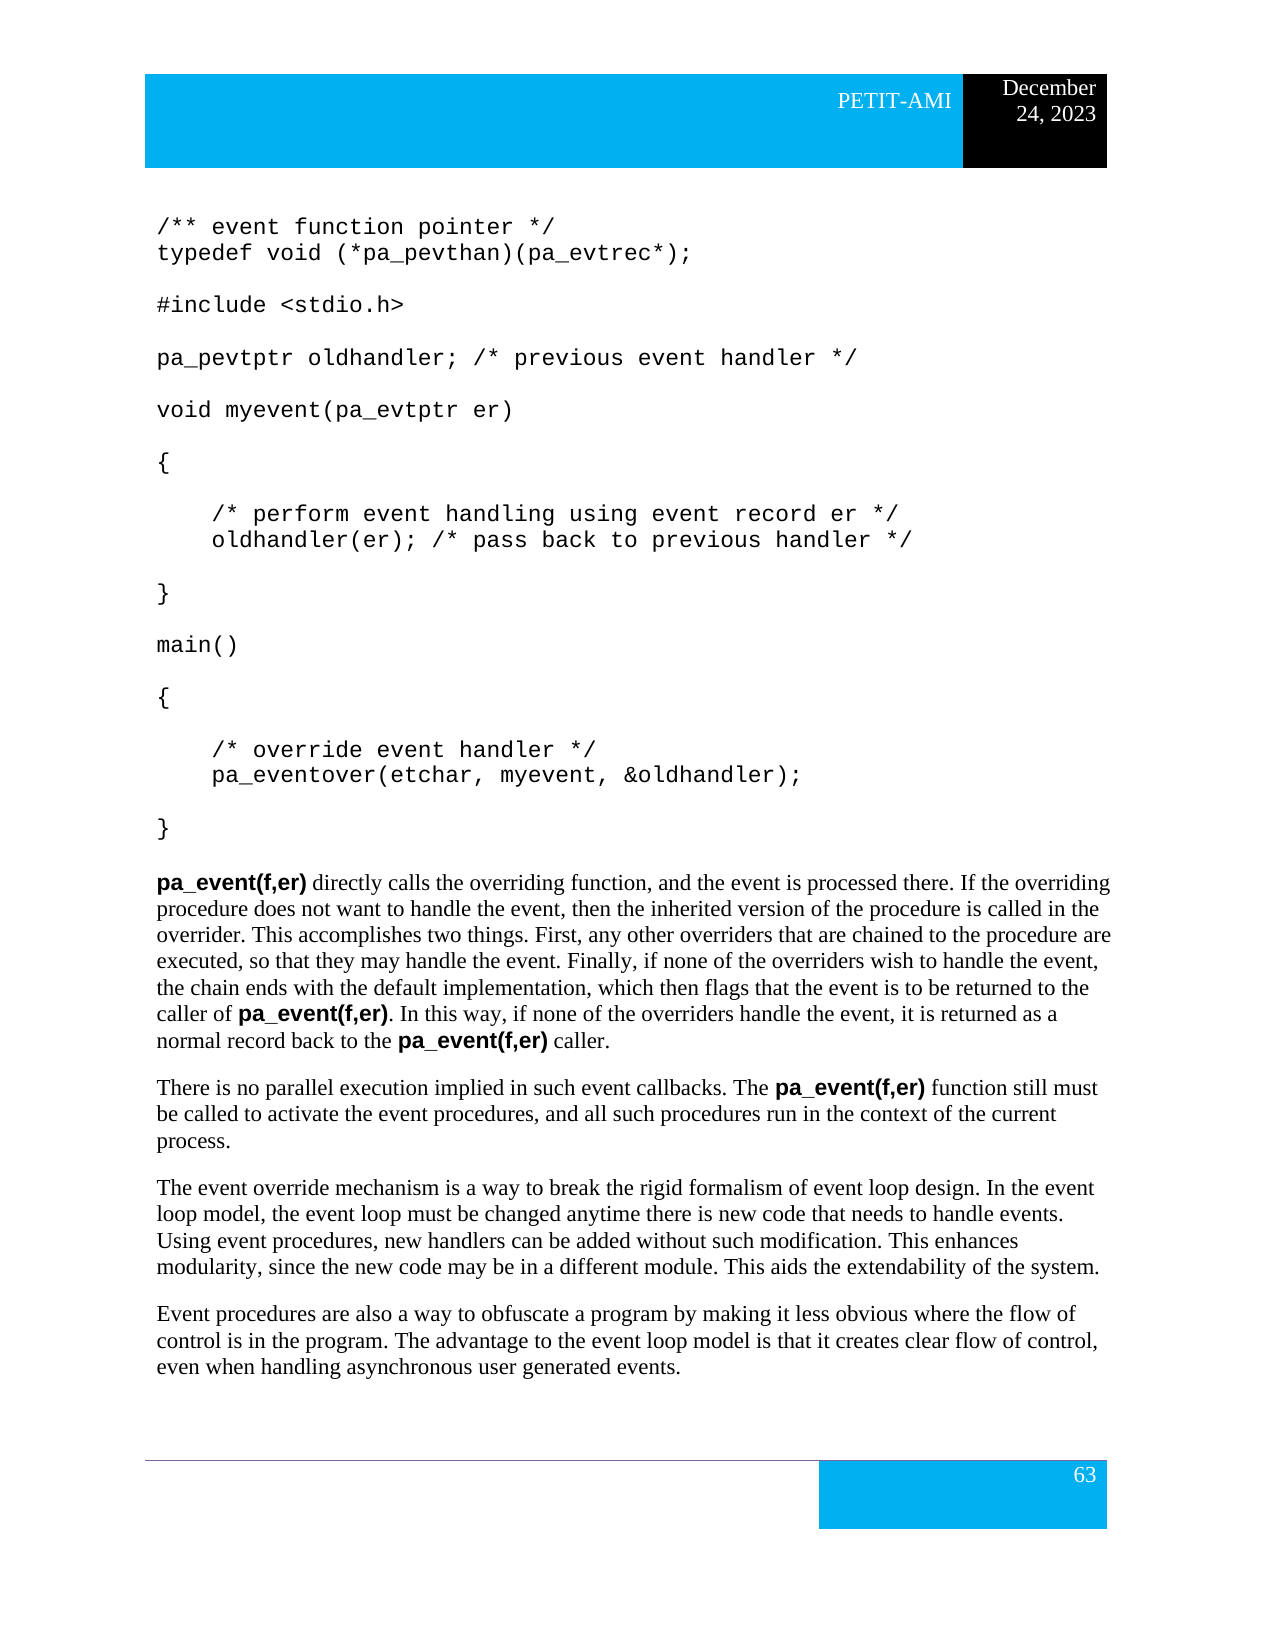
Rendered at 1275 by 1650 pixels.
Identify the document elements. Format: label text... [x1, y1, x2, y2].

text The event override mechanism is a way to break the rigid formalism of event loop design. In the event loop model, the event loop must be changed anytime there is new code that needs to handle events. Using event procedures, new handlers can be added without such modification. This enhances modularity, since the new code may be in a different module. This aids the extendability of the system. [156, 1174, 1118, 1279]
text oldhandler(er); /* pass back to previous handler */ [156, 529, 1118, 555]
text /* perform event handling using event record er */ [156, 503, 1118, 529]
text pa_event(f,er) directly calls the overriding function, and the event is processed there. If the overriding procedure does not want to handle the event, then the inherited version of the procedure is called in the overrider. This accomplishes two things. First, any other overriders that are chained to the procedure are executed, so that they may handle the event. Finally, if none of the overriders wish to handle the event, the chain ends with the default implementation, which then flags that the event is to be returned to the caller of pa_event(f,er). In this way, if none of the overriders handle the event, it is returned as a normal record back to the pa_event(f,er) caller. [156, 868, 1118, 1053]
text void myevent(pa_evtptr er) [156, 398, 1118, 424]
text /** event function pointer */ [156, 215, 1118, 241]
text Event procedures are also a way to obfuscate a program by making it less obvious where the flow of control is in the program. The advantage to the event loop model is that it creates clear flow of control, even when handling asynchronous user generated events. [156, 1300, 1118, 1379]
text There is no parallel execution implied in such event callbacks. The pa_event(f,er) function still must be called to activate the event procedures, and all such procedures run in the context of the current process. [156, 1074, 1118, 1153]
text } [156, 581, 1118, 607]
text #include <stdio.h> [156, 294, 1118, 319]
text pa_eventover(etchar, myevent, &oldhandler); [156, 764, 1118, 790]
text main() [156, 633, 1118, 659]
text { [156, 686, 1118, 712]
text } [156, 816, 1118, 842]
text pa_pevtptr oldhandler; /* previous event handler */ [156, 346, 1118, 372]
text typedef void (*pa_pevthan)(pa_evtrec*); [156, 241, 1118, 267]
text { [156, 451, 1118, 476]
text /* override event handler */ [156, 738, 1118, 764]
